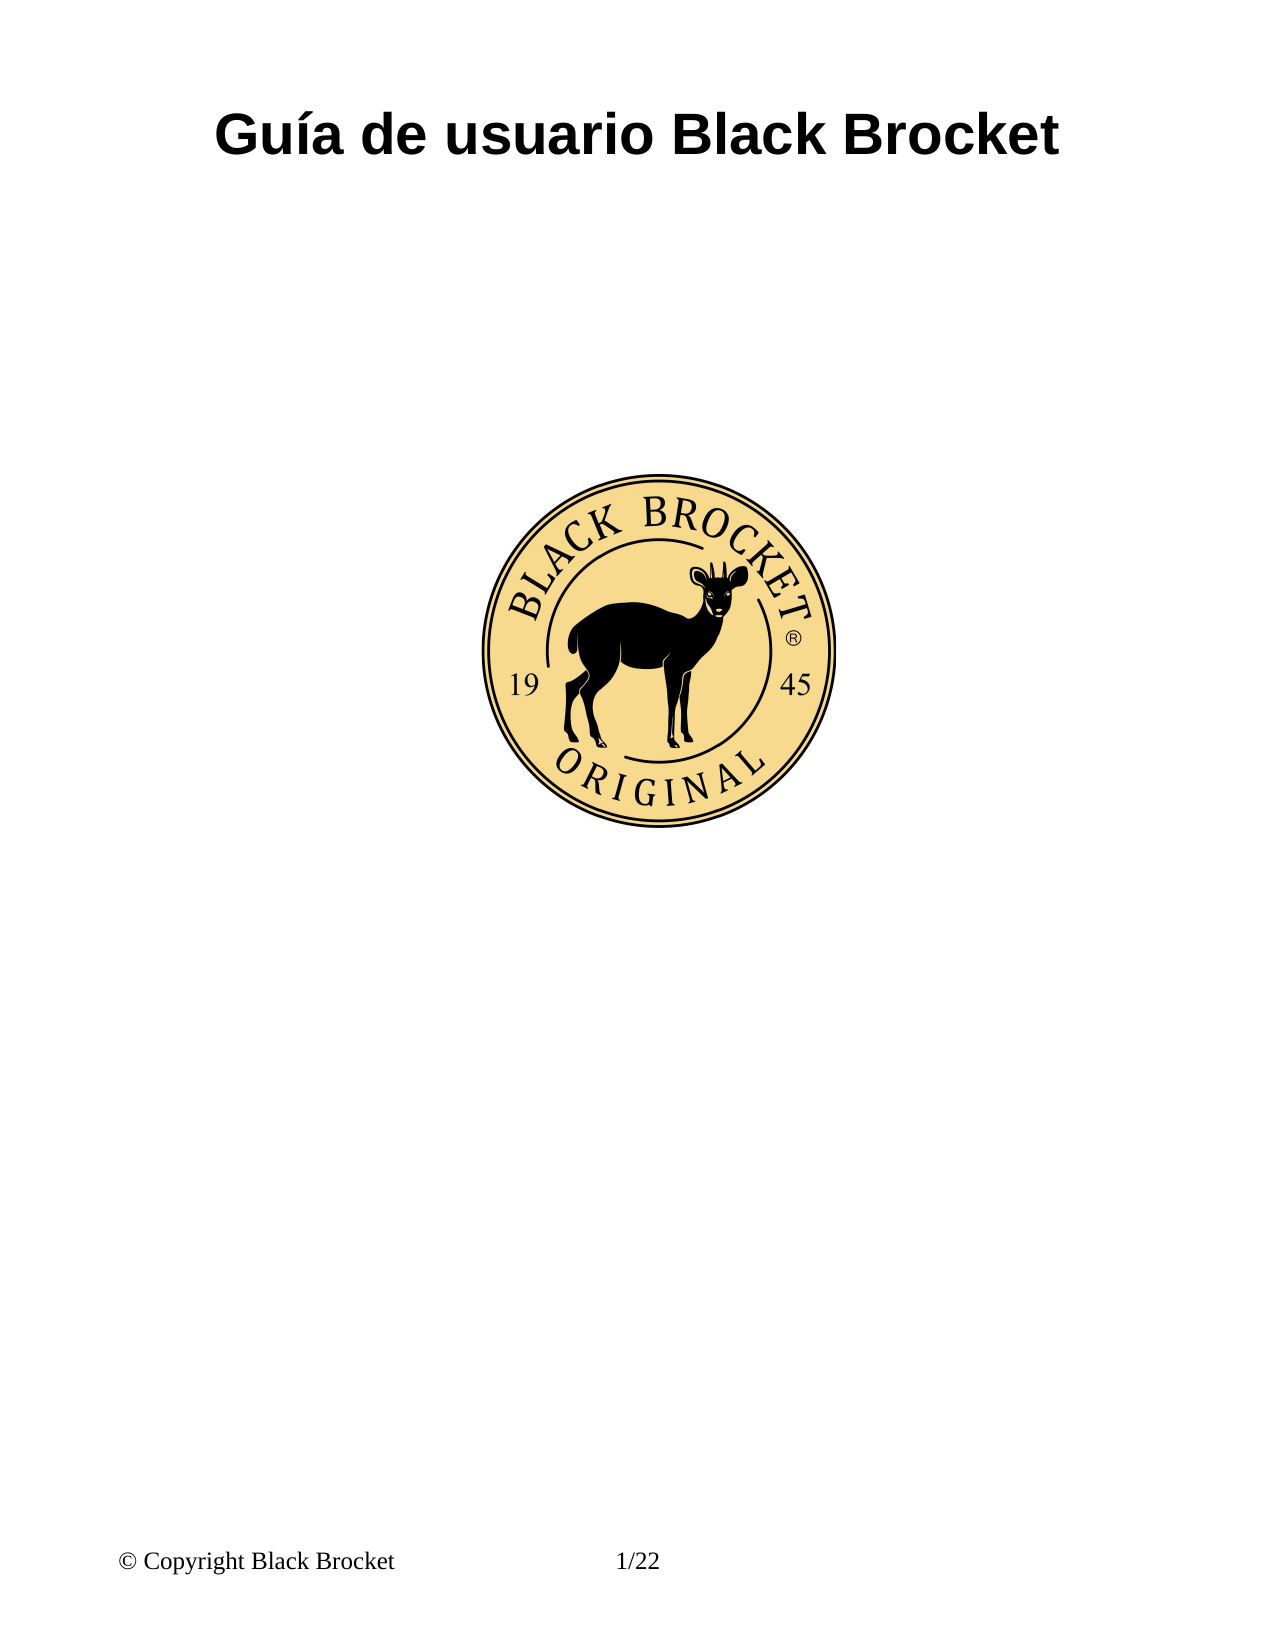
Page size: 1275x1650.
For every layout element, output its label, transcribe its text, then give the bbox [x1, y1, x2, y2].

title Guía de usuario Black Brocket [118, 100, 1157, 167]
picture [481, 473, 837, 828]
